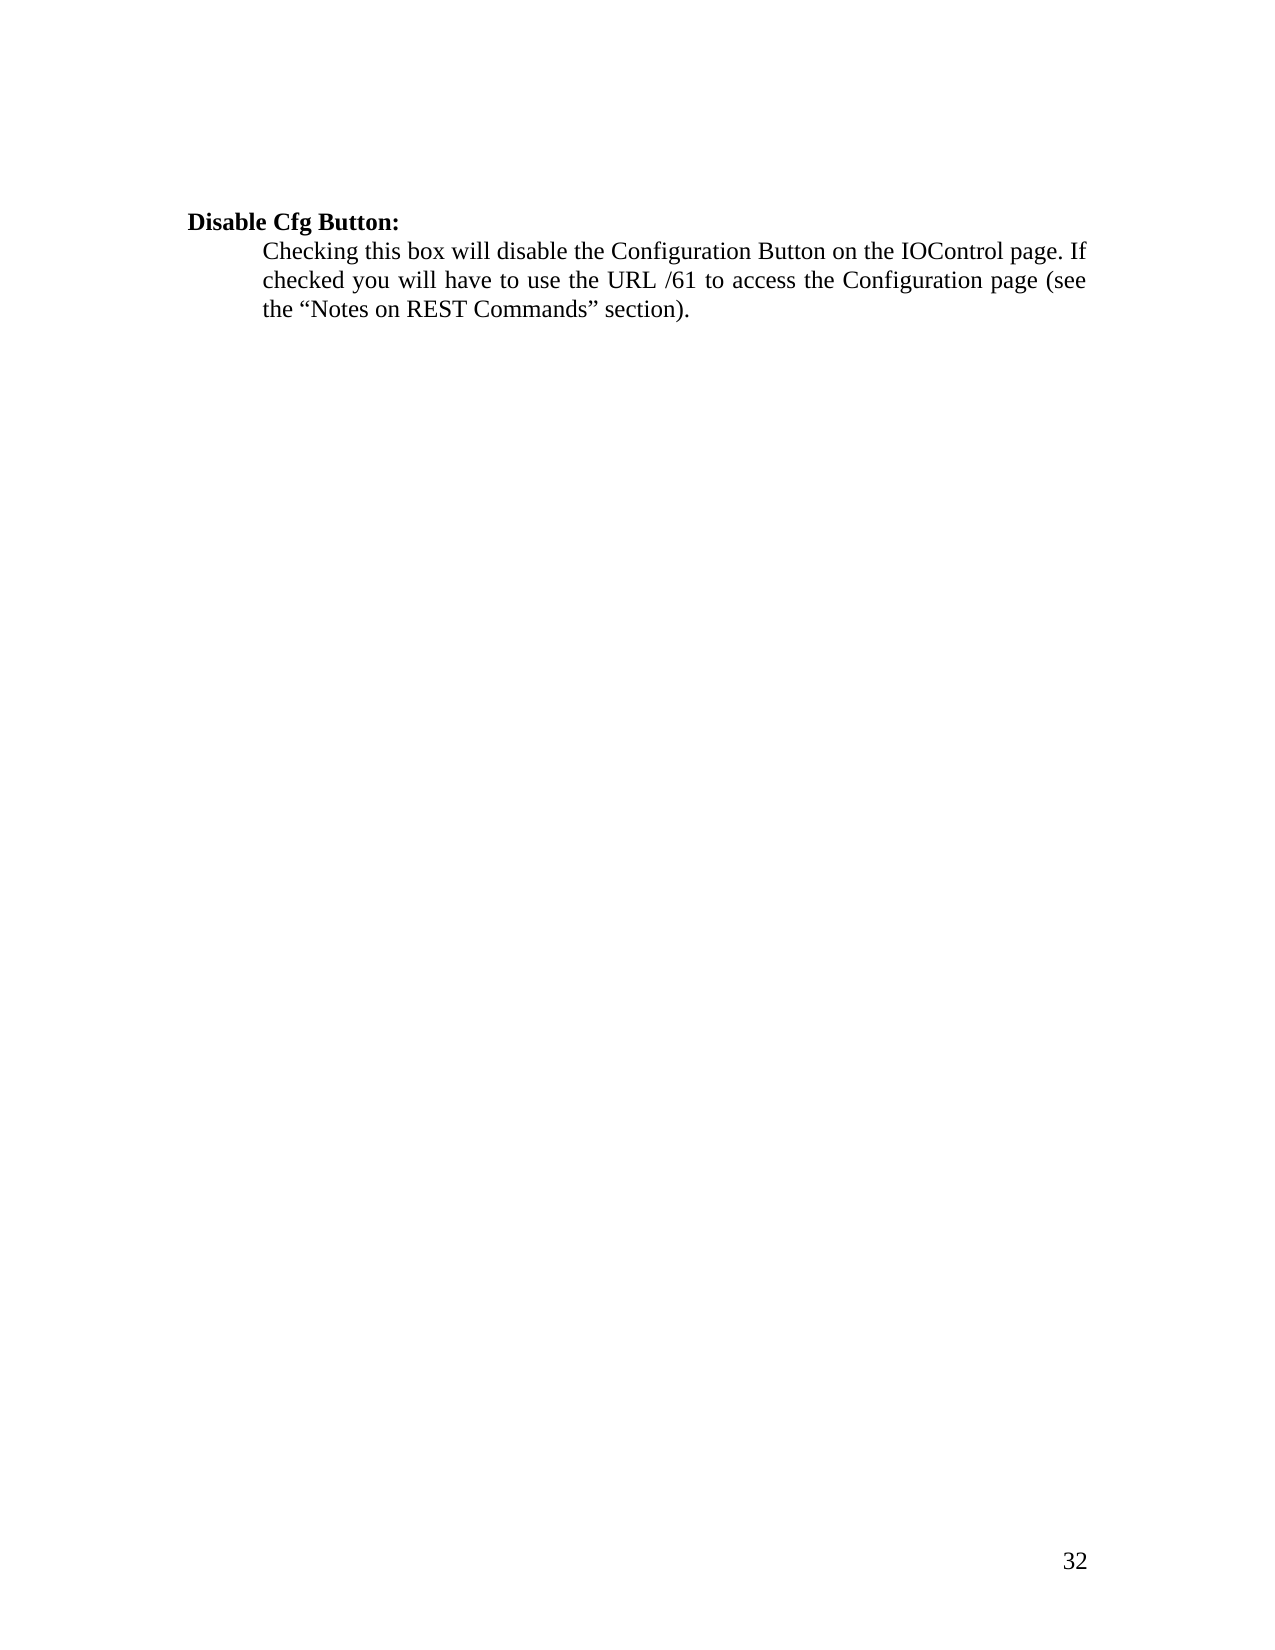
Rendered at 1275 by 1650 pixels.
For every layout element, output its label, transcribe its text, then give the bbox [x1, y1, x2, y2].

text Disable Cfg Button: [187, 207, 1087, 236]
text Checking this box will disable the Configuration Button on the IOControl page. If checked you will have to use the URL /61 to access the Configuration page (see the “Notes on REST Commands” section). [262, 236, 1087, 322]
